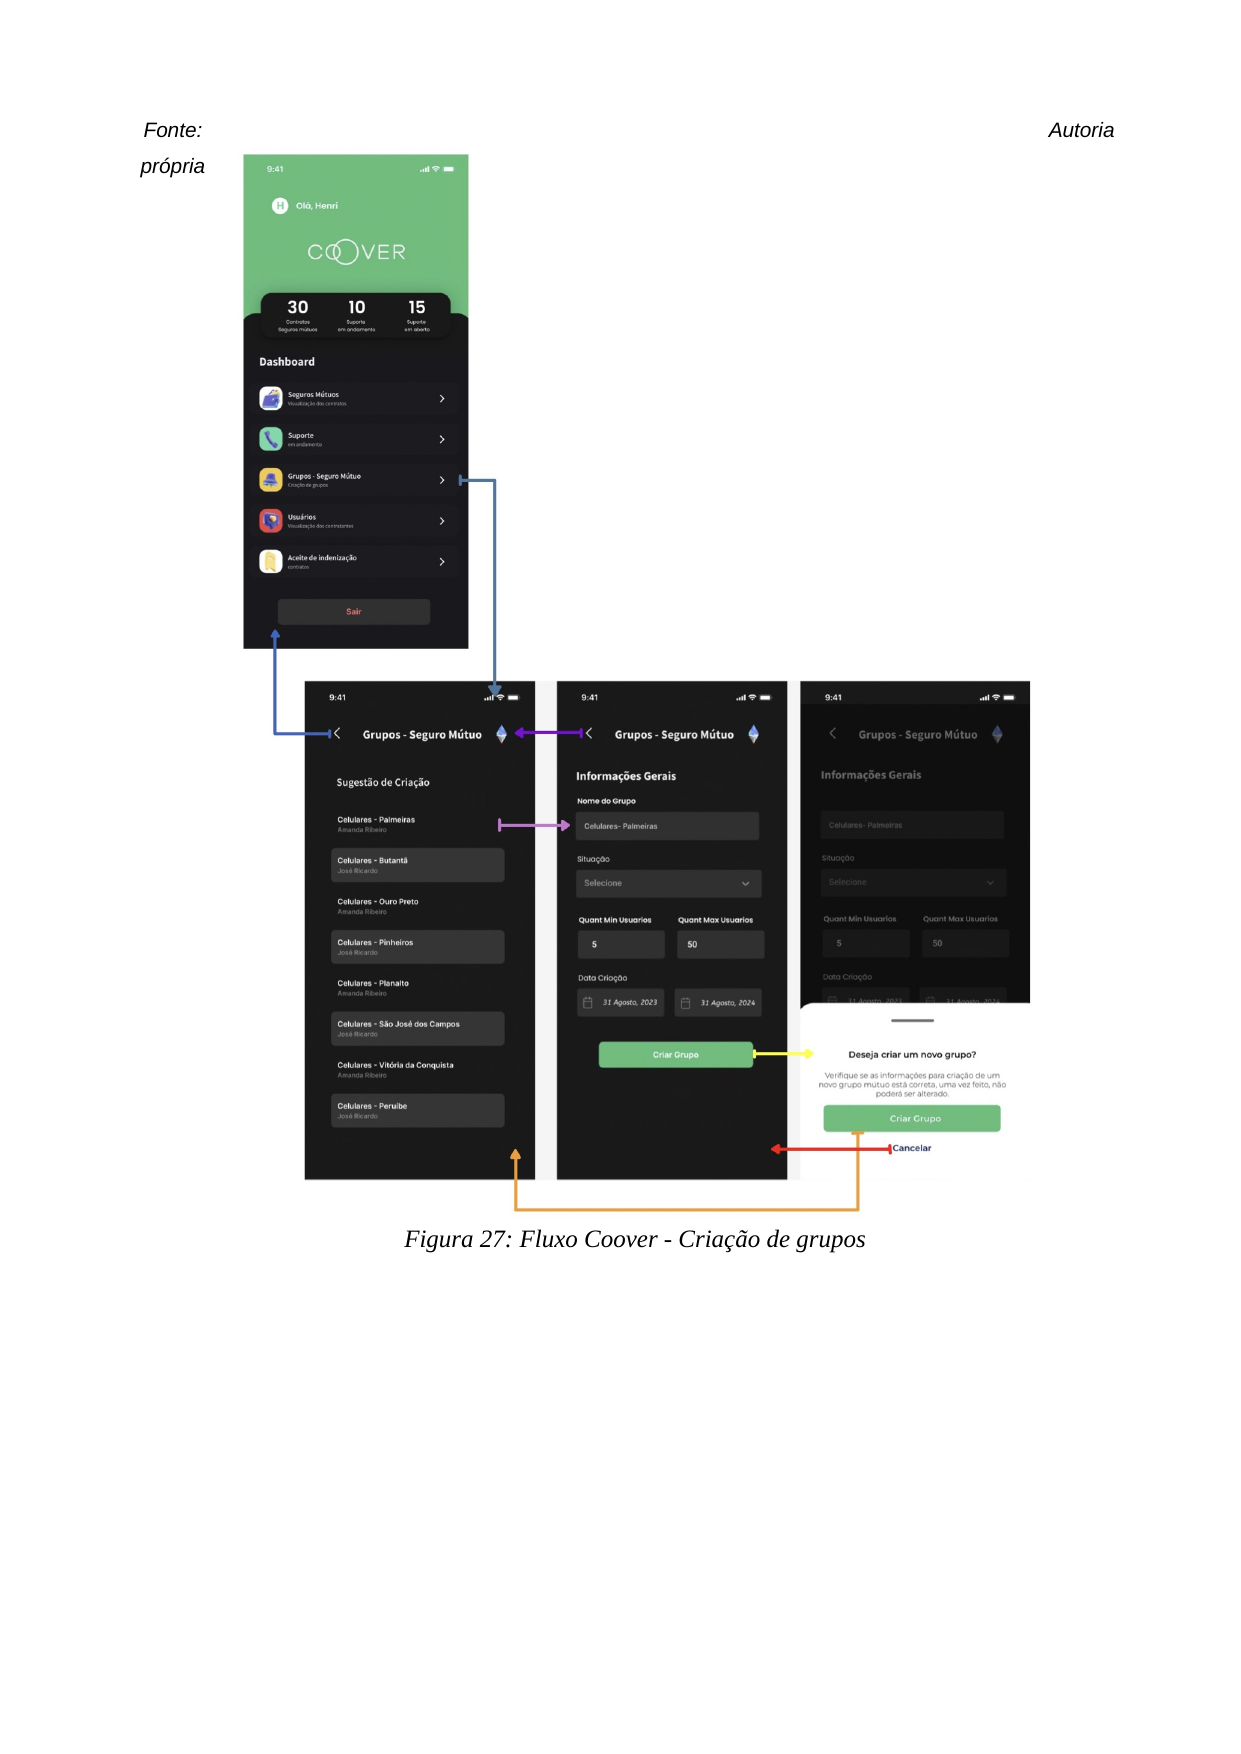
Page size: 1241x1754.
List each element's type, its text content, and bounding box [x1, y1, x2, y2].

text [229, 1252, 1043, 1261]
text Fonte: Autoria própria [118, 118, 1122, 178]
text Figura 27: Fluxo Coover - Criação de grupos [229, 1224, 1043, 1252]
